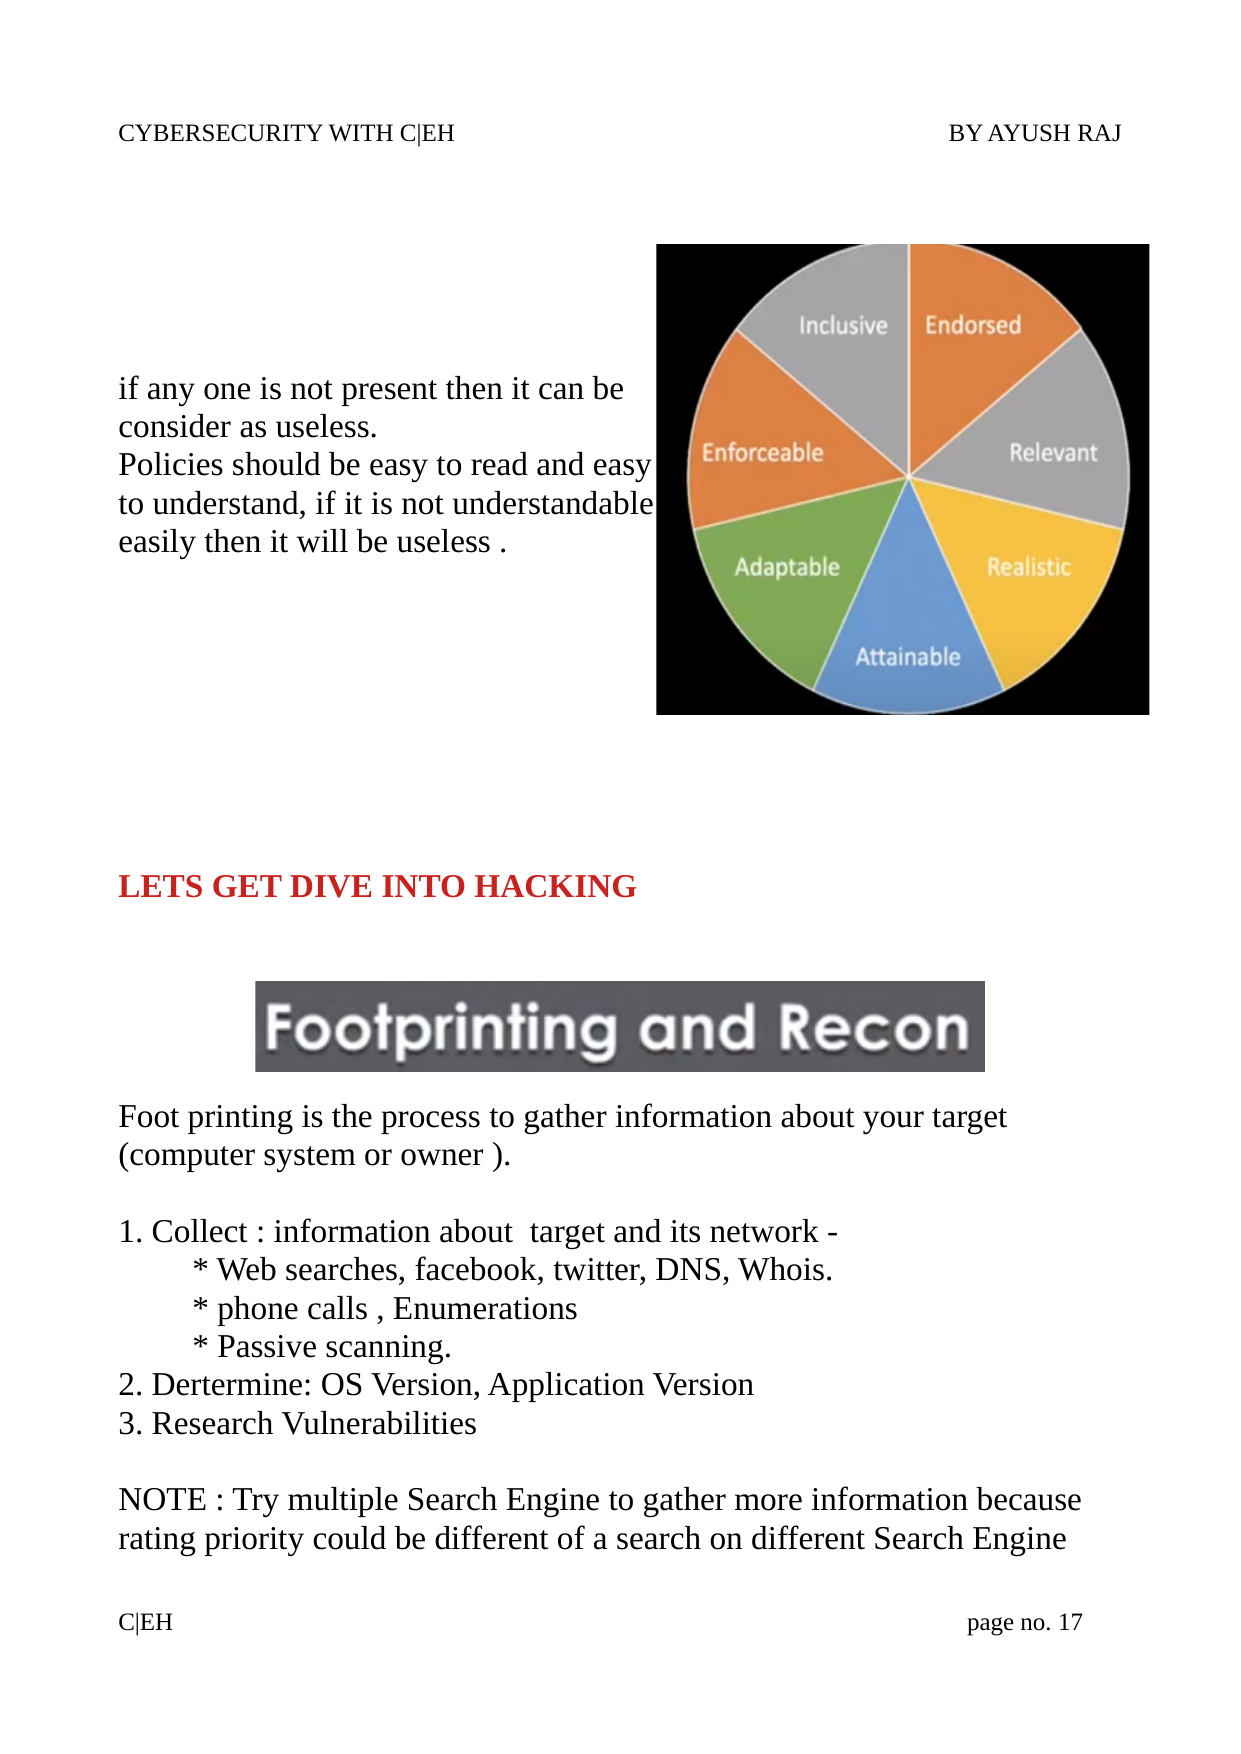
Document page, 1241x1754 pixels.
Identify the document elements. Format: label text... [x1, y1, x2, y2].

text * Passive scanning. [118, 1326, 1122, 1365]
text NOTE : Try multiple Search Engine to gather more information because rating priority could be different of a search on different Search Engine [118, 1480, 1122, 1556]
text Foot printing is the process to gather information about your target (computer system or owner ). [118, 1096, 1122, 1173]
text Policies should be easy to read and easy to understand, if it is not understandable easily then it will be useless . [118, 445, 656, 560]
picture [656, 244, 1150, 715]
text LETS GET DIVE INTO HACKING [118, 866, 1122, 905]
text 1. Collect : information about target and its network - [118, 1211, 1122, 1250]
text 3. Research Vulnerabilities [118, 1403, 1122, 1441]
text * phone calls , Enumerations [118, 1288, 1122, 1326]
text if any one is not present then it can be consider as useless. [118, 368, 656, 445]
text 2. Dertermine: OS Version, Application Version [118, 1365, 1122, 1403]
text * Web searches, facebook, twitter, DNS, Whois. [118, 1250, 1122, 1288]
picture [255, 981, 985, 1072]
